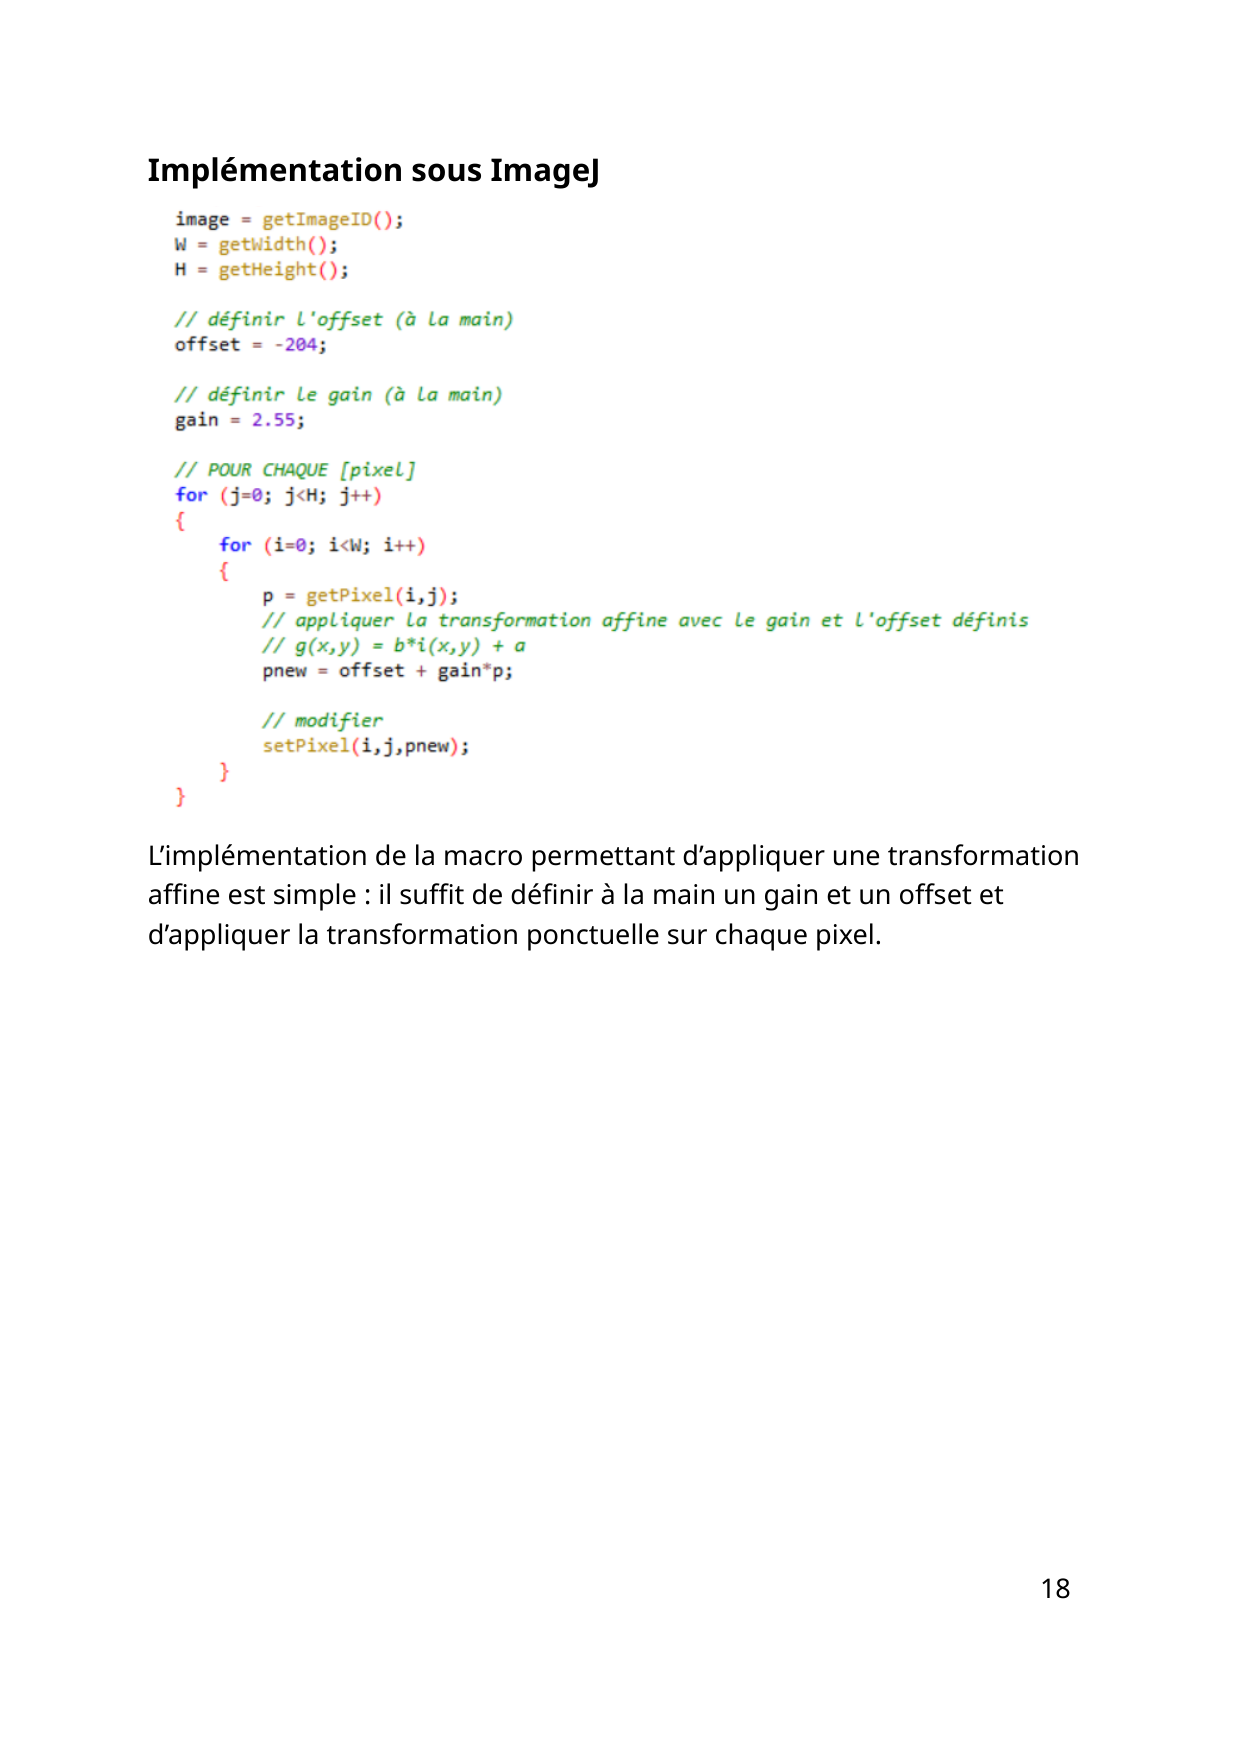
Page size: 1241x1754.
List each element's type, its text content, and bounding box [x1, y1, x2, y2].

text Implémentation sous ImageJ [148, 148, 1093, 190]
picture [172, 206, 1068, 818]
text L’implémentation de la macro permettant d’appliquer une transformation affine est simple : il suffit de définir à la main un gain et un offset et d’appliquer la transformation ponctuelle sur chaque pixel. [148, 206, 1093, 952]
